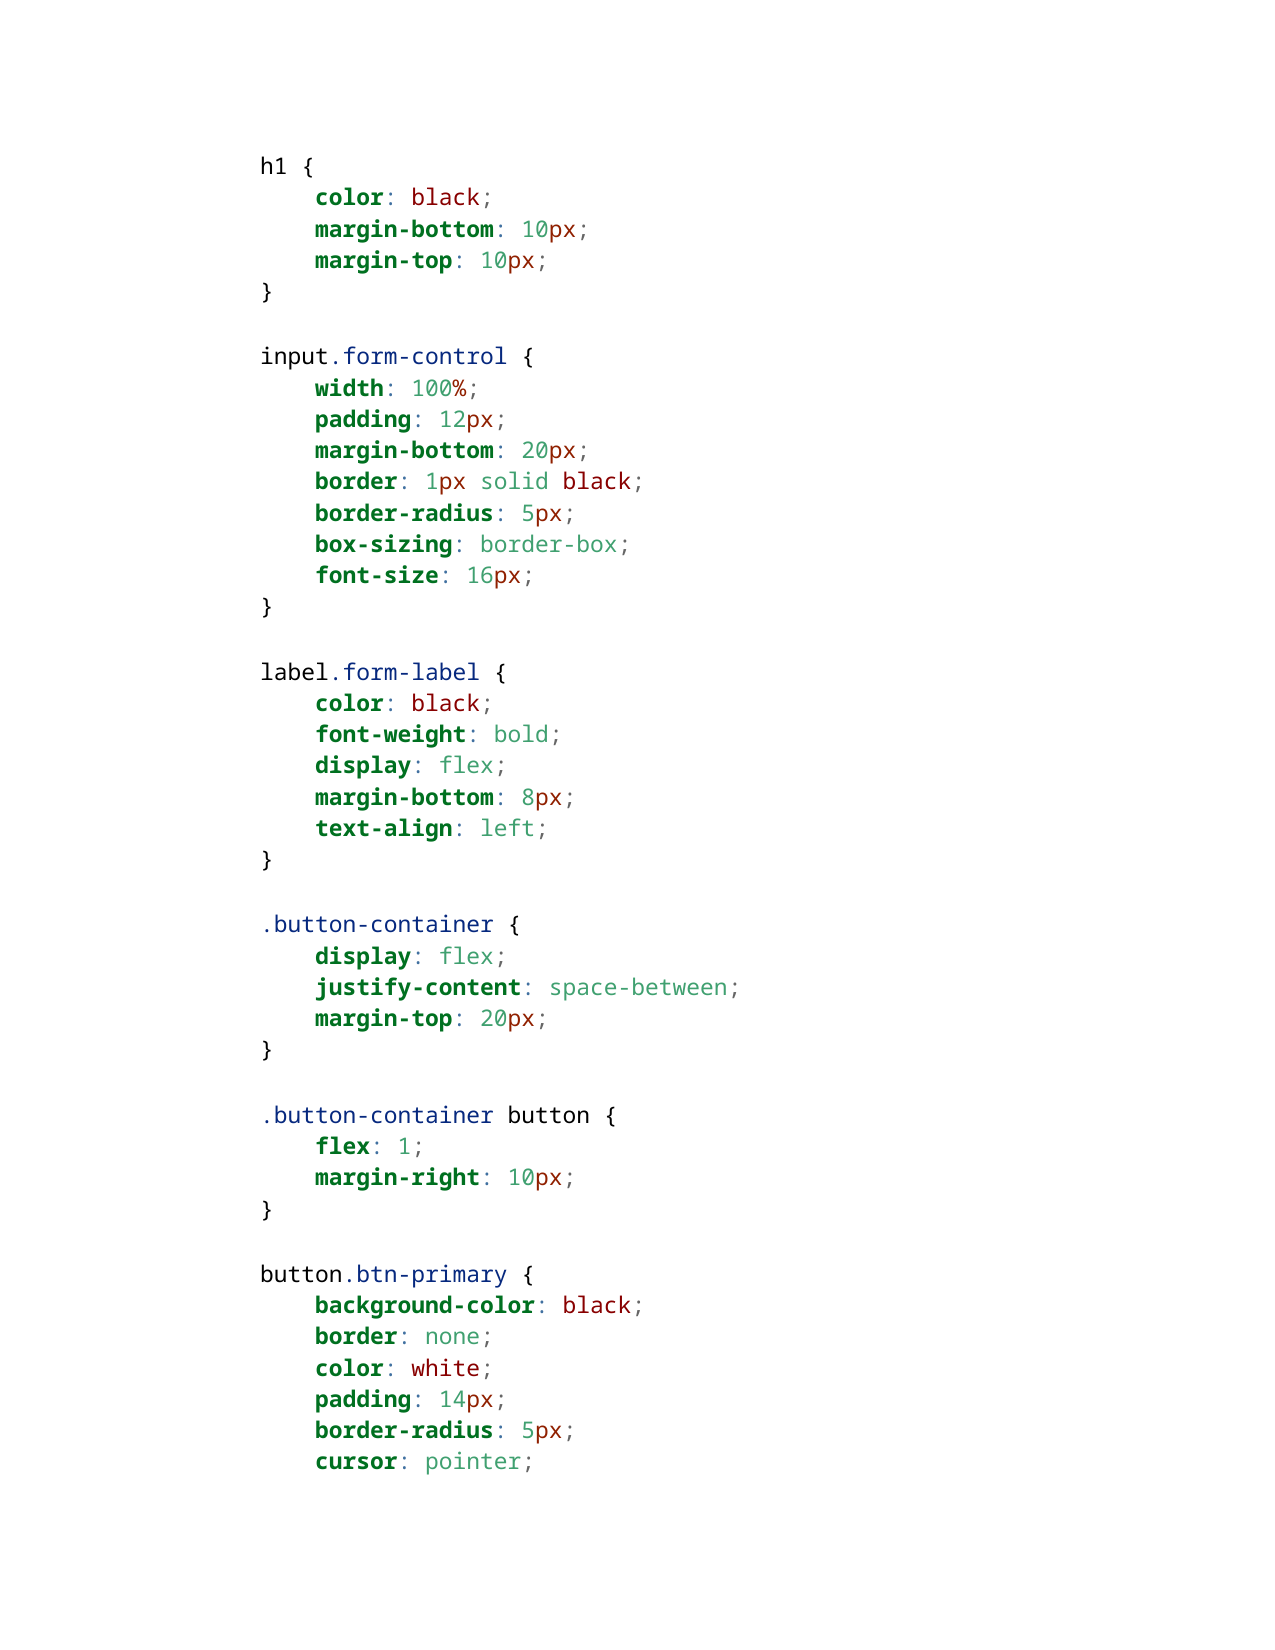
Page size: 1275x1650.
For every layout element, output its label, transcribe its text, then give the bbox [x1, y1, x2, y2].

text h1 { color: black; margin-bottom: 10px; margin-top: 10px; } input.form-control { width: 100%; padding: 12px; margin-bottom: 20px; border: 1px solid black; border-radius: 5px; box-sizing: border-box; font-size: 16px; } label.form-label { color: black; font-weight: bold; display: flex; margin-bottom: 8px; text-align: left; } .button-container { display: flex; justify-content: space-between; margin-top: 20px; } .button-container button { flex: 1; margin-right: 10px; } button.btn-primary { background-color: black; border: none; color: white; padding: 14px; border-radius: 5px; cursor: pointer; [150, 150, 1125, 1477]
